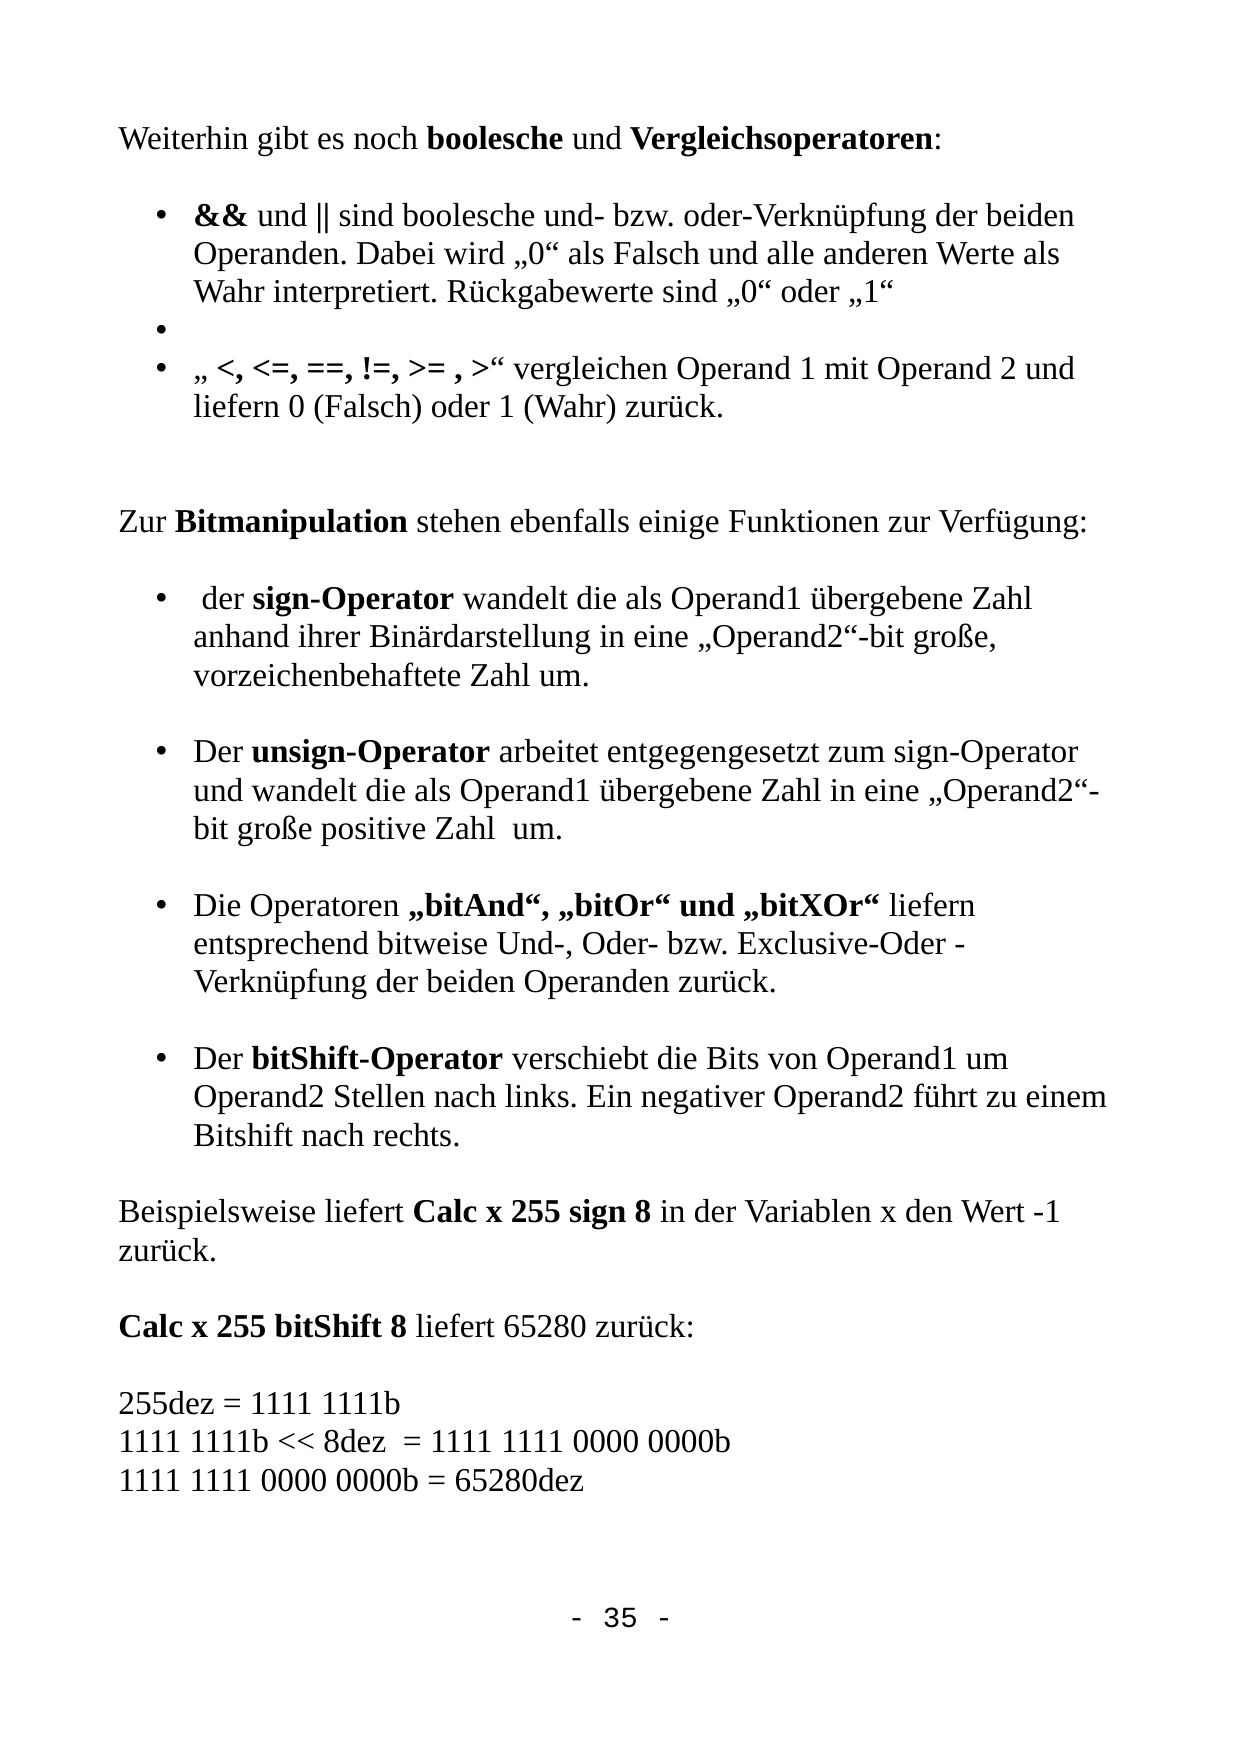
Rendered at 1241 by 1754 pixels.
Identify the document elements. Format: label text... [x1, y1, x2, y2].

text 1111 1111b << 8dez = 1111 1111 0000 0000b [118, 1421, 1122, 1460]
list Der unsign-Operator arbeitet entgegengesetzt zum sign-Operator und wandelt die als Operand1 übergebene Zahl in eine „Operand2“-bit große positive Zahl um. [156, 731, 1122, 846]
text Calc x 255 bitShift 8 liefert 65280 zurück: [118, 1306, 1122, 1345]
text Beispielsweise liefert Calc x 255 sign 8 in der Variablen x den Wert -1 zurück. [118, 1191, 1122, 1268]
text Weiterhin gibt es noch boolesche und Vergleichsoperatoren: [118, 118, 1122, 156]
list Die Operatoren „bitAnd“, „bitOr“ und „bitXOr“ liefern entsprechend bitweise Und-, Oder- bzw. Exclusive-Oder -Verknüpfung der beiden Operanden zurück. [156, 885, 1122, 1000]
text 1111 1111 0000 0000b = 65280dez [118, 1460, 1122, 1498]
text Zur Bitmanipulation stehen ebenfalls einige Funktionen zur Verfügung: [118, 501, 1122, 540]
text 255dez = 1111 1111b [118, 1383, 1122, 1421]
list Der bitShift-Operator verschiebt die Bits von Operand1 um Operand2 Stellen nach links. Ein negativer Operand2 führt zu einem Bitshift nach rechts. [156, 1038, 1122, 1153]
list der sign-Operator wandelt die als Operand1 übergebene Zahl anhand ihrer Binärdarstellung in eine „Operand2“-bit große, vorzeichenbehaftete Zahl um. [156, 578, 1122, 693]
list „ <, <=, ==, !=, >= , >“ vergleichen Operand 1 mit Operand 2 und liefern 0 (Falsch) oder 1 (Wahr) zurück. [156, 348, 1122, 425]
list && und || sind boolesche und- bzw. oder-Verknüpfung der beiden Operanden. Dabei wird „0“ als Falsch und alle anderen Werte als Wahr interpretiert. Rückgabewerte sind „0“ oder „1“ [156, 195, 1122, 310]
